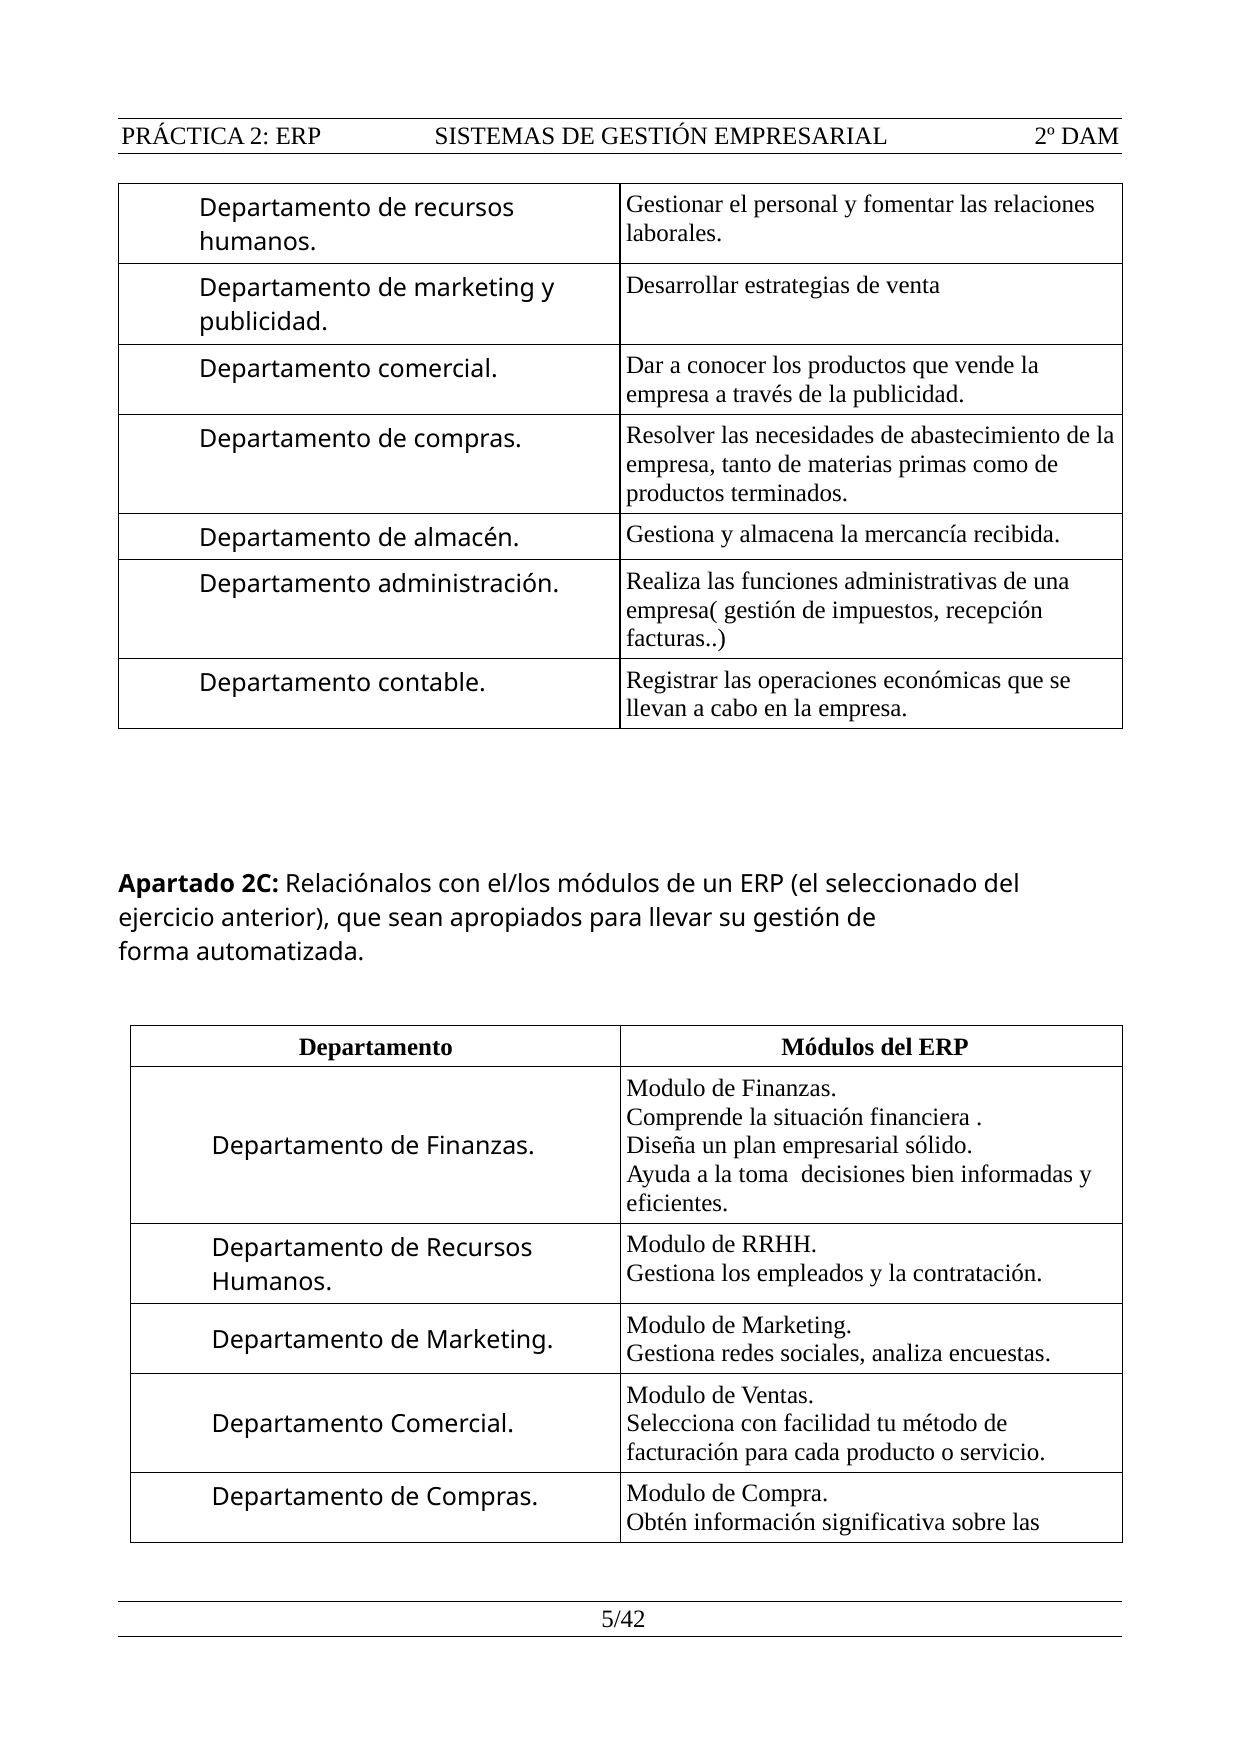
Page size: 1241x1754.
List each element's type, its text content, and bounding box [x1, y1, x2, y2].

table_cell Modulo de Compra. Obtén información significativa sobre las [621, 1473, 1122, 1542]
table_cell Gestiona y almacena la mercancía recibida. [621, 514, 1122, 559]
table_cell Departamento de marketing y publicidad. [119, 264, 619, 344]
table_cell Departamento de Finanzas. [131, 1067, 620, 1222]
table_cell Realiza las funciones administrativas de una empresa( gestión de impuestos, recepción facturas..) [621, 560, 1122, 658]
table_cell Departamento administración. [119, 560, 619, 658]
table_cell Desarrollar estrategias de venta [621, 264, 1122, 344]
table_cell Departamento de compras. [119, 415, 619, 513]
table_cell Registrar las operaciones económicas que se llevan a cabo en la empresa. [621, 659, 1122, 728]
text Apartado 2C: Relaciónalos con el/los módulos de un ERP (el seleccionado del ejercicio anterior), que sean apropiados para llevar su gestión de forma automatizada. [118, 865, 1122, 967]
table_cell Departamento de Compras. [131, 1473, 620, 1542]
table_cell Modulo de Ventas. Selecciona con facilidad tu método de facturación para cada producto o servicio. [621, 1374, 1122, 1472]
table_cell Departamento de Recursos Humanos. [131, 1224, 620, 1303]
table_cell Modulo de RRHH. Gestiona los empleados y la contratación. [621, 1224, 1122, 1303]
table_cell Departamento comercial. [119, 345, 619, 414]
table_header Departamento [131, 1026, 620, 1066]
table_cell Departamento Comercial. [131, 1374, 620, 1472]
table_header Módulos del ERP [621, 1026, 1122, 1066]
table_cell Departamento contable. [119, 659, 619, 728]
table_cell Departamento de Marketing. [131, 1304, 620, 1373]
table_cell Dar a conocer los productos que vende la empresa a través de la publicidad. [621, 345, 1122, 414]
table_cell Resolver las necesidades de abastecimiento de la empresa, tanto de materias primas como de productos terminados. [621, 415, 1122, 513]
table_cell Modulo de Finanzas. Comprende la situación financiera . Diseña un plan empresarial sólido. Ayuda a la toma decisiones bien informadas y eficientes. [621, 1067, 1122, 1222]
table_cell Departamento de recursos humanos. [119, 184, 619, 263]
table_cell Modulo de Marketing. Gestiona redes sociales, analiza encuestas. [621, 1304, 1122, 1373]
table_cell Departamento de almacén. [119, 514, 619, 559]
table_cell Gestionar el personal y fomentar las relaciones laborales. [621, 184, 1122, 263]
